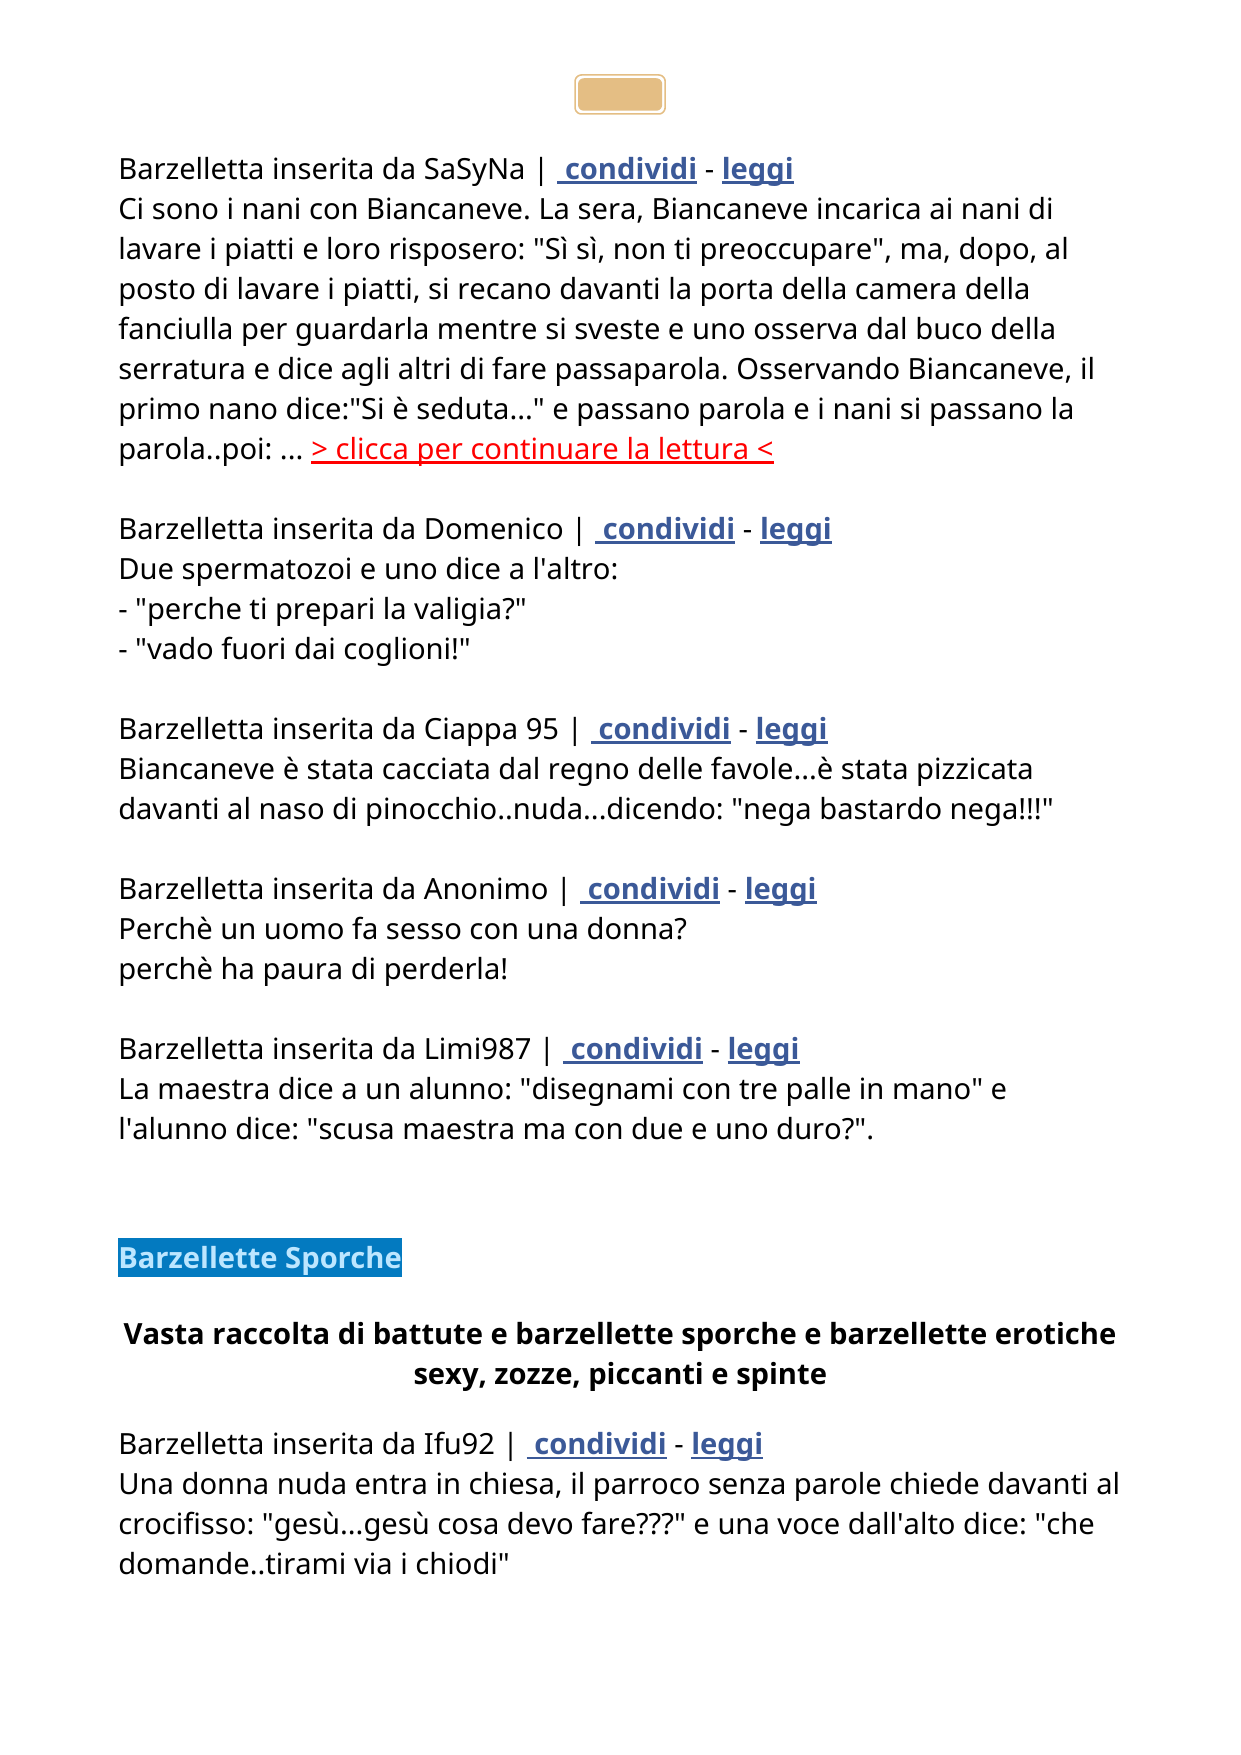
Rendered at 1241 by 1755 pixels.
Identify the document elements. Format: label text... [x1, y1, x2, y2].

text Vasta raccolta di battute e barzellette sporche e barzellette erotiche sexy, zozze, piccanti e spinte [118, 1313, 1122, 1393]
text Una donna nuda entra in chiesa, il parroco senza parole chiede davanti al crocifisso: "gesù...gesù cosa devo fare???" e una voce dall'alto dice: "che domande..tirami via i chiodi" [118, 1463, 1122, 1583]
text Perchè un uomo fa sesso con una donna? perchè ha paura di perderla! [118, 908, 1122, 988]
text Barzelletta inserita da Anonimo | condividi - leggi [118, 828, 1122, 908]
text Barzelletta inserita da Limi987 | condividi - leggi [118, 988, 1122, 1068]
text Barzelletta inserita da Ciappa 95 | condividi - leggi [118, 668, 1122, 748]
text Barzelletta inserita da Ifu92 | condividi - leggi [118, 1423, 1122, 1463]
text Due spermatozoi e uno dice a l'altro: - "perche ti prepari la valigia?" - "vado fuori dai coglioni!" [118, 548, 1122, 668]
text Biancaneve è stata cacciata dal regno delle favole...è stata pizzicata davanti al naso di pinocchio..nuda...dicendo: "nega bastardo nega!!!" [118, 748, 1122, 828]
text Barzelletta inserita da Domenico | condividi - leggi [118, 468, 1122, 548]
text Ci sono i nani con Biancaneve. La sera, Biancaneve incarica ai nani di lavare i piatti e loro risposero: "Sì sì, non ti preoccupare", ma, dopo, al posto di lavare i piatti, si recano davanti la porta della camera della fanciulla per guardarla mentre si sveste e uno osserva dal buco della serratura e dice agli altri di fare passaparola. Osservando Biancaneve, il primo nano dice:"Si è seduta..." e passano parola e i nani si passano la parola..poi: ... > clicca per continuare la lettura < [118, 188, 1122, 468]
text Barzelletta inserita da SaSyNa | condividi - leggi [118, 148, 1122, 188]
text La maestra dice a un alunno: "disegnami con tre palle in mano" e l'alunno dice: "scusa maestra ma con due e uno duro?". [118, 1068, 1122, 1148]
text Barzellette Sporche [118, 1237, 1122, 1277]
